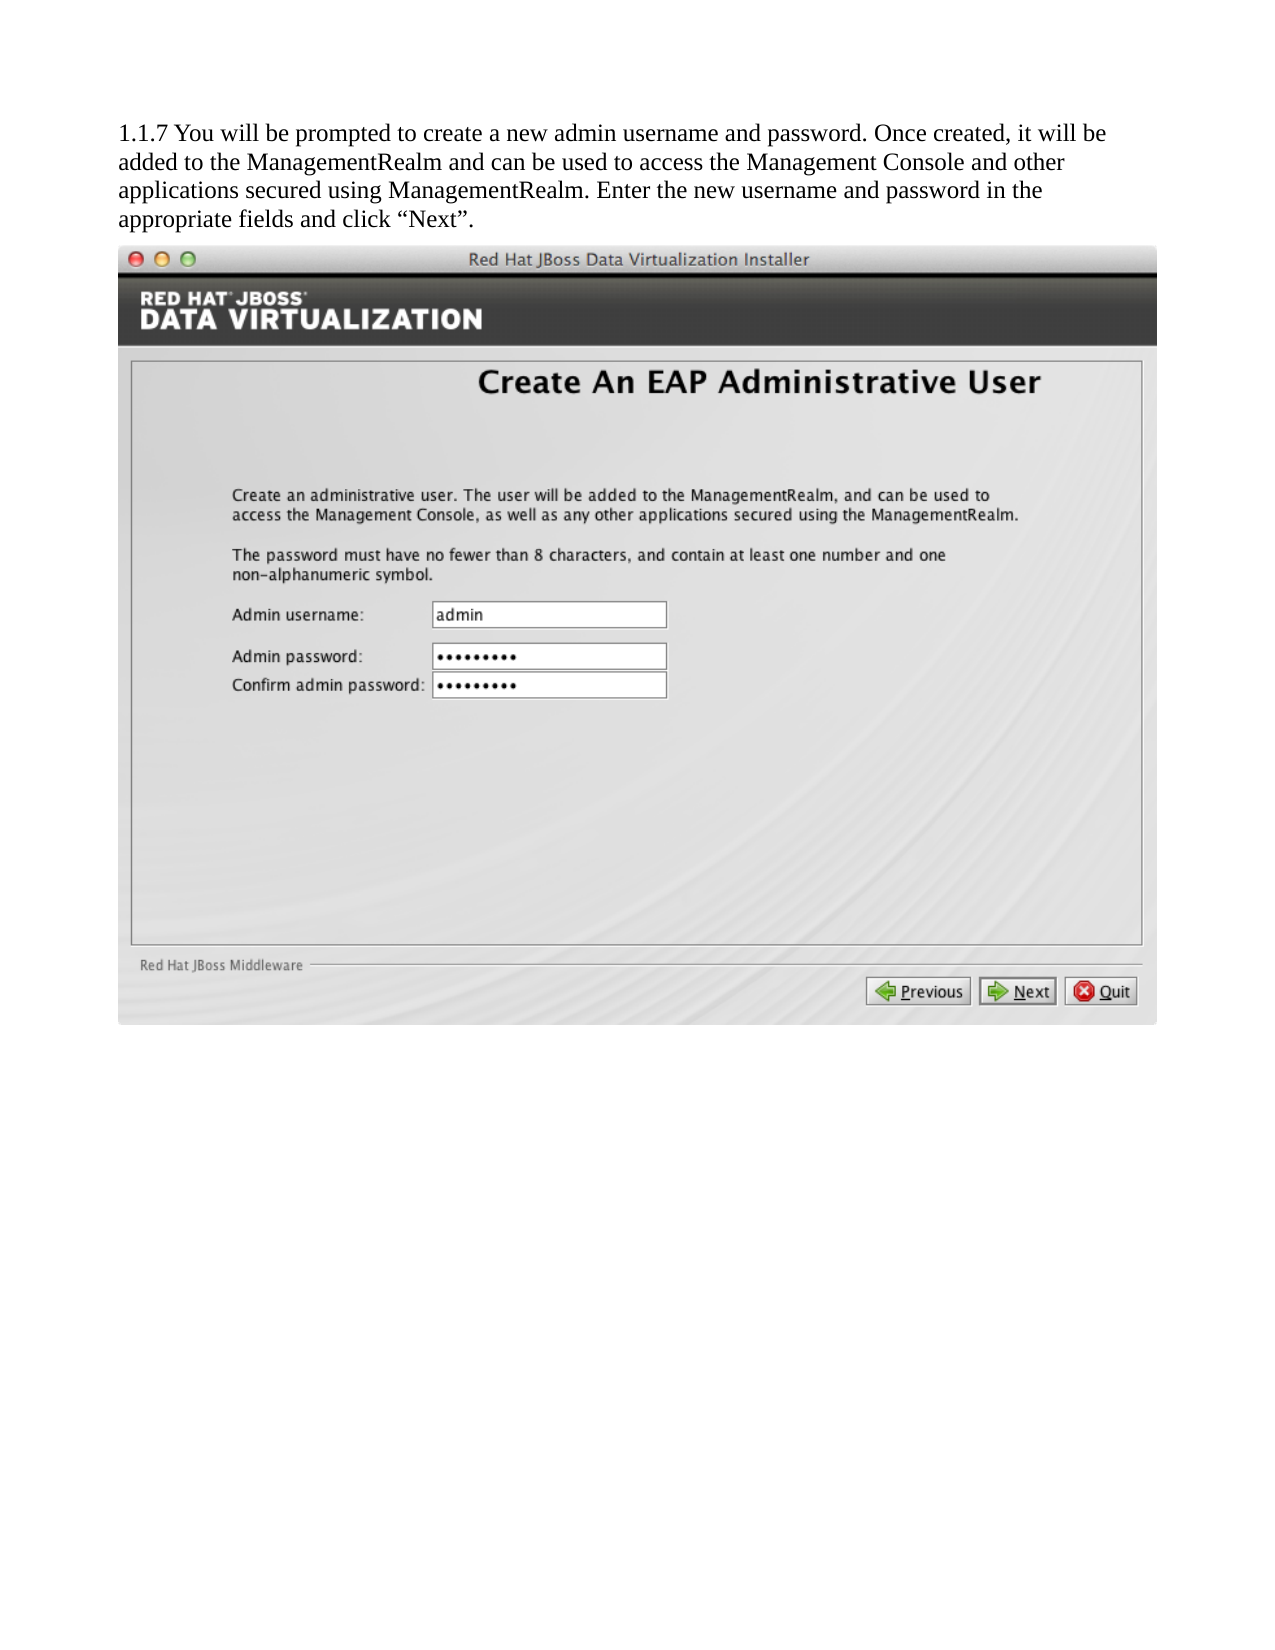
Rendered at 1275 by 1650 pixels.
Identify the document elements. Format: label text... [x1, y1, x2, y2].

picture [118, 245, 1157, 1025]
text 1.1.7 You will be prompted to create a new admin username and password. Once created, it will be added to the ManagementRealm and can be used to access the Management Console and other applications secured using ManagementRealm. Enter the new username and password in the appropriate fields and click “Next”. [118, 118, 1157, 233]
